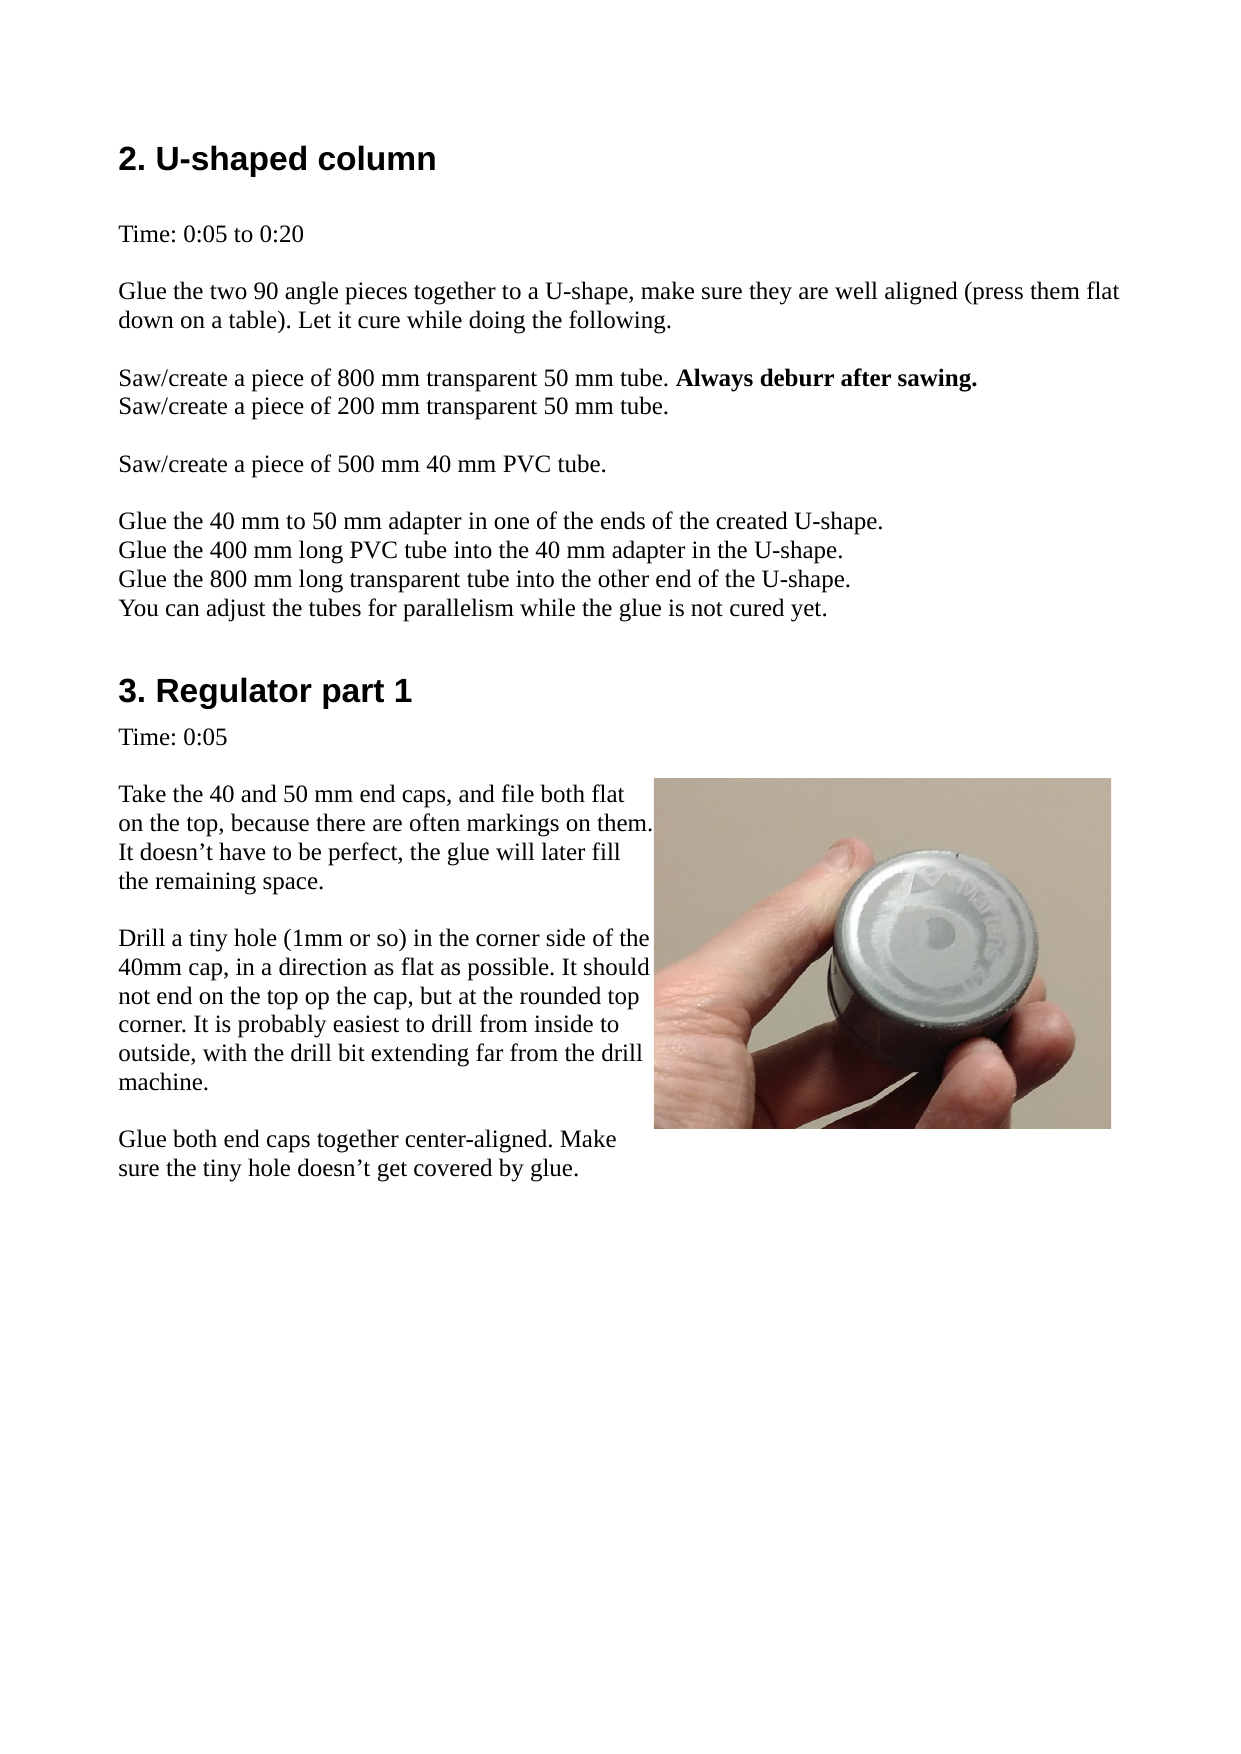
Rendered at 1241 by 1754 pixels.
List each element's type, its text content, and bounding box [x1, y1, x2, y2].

text Saw/create a piece of 500 mm 40 mm PVC tube. [118, 449, 1122, 478]
text Take the 40 and 50 mm end caps, and file both flat on the top, because there are often markings on them. It doesn’t have to be perfect, the glue will later fill the remaining space. [118, 779, 653, 894]
picture [653, 778, 1112, 1129]
text Saw/create a piece of 800 mm transparent 50 mm tube. Always deburr after sawing. [118, 363, 1122, 391]
text Time: 0:05 [118, 722, 1122, 751]
text You can adjust the tubes for parallelism while the glue is not cured yet. [118, 593, 1122, 621]
text Drill a tiny hole (1mm or so) in the corner side of the 40mm cap, in a direction as flat as possible. It should not end on the top op the cap, but at the rounded top corner. It is probably easiest to drill from inside to outside, with the drill bit extending far from the drill machine. [118, 923, 653, 1096]
text Glue the 800 mm long transparent tube into the other end of the U-shape. [118, 564, 1122, 593]
text Saw/create a piece of 200 mm transparent 50 mm tube. [118, 391, 1122, 420]
text Time: 0:05 to 0:20 [118, 219, 1122, 248]
text Glue both end caps together center-aligned. Make sure the tiny hole doesn’t get covered by glue. [118, 1124, 1122, 1182]
text Glue the 40 mm to 50 mm adapter in one of the ends of the created U-shape. [118, 506, 1122, 535]
subtitle 3. Regulator part 1 [118, 671, 1122, 709]
text Glue the 400 mm long PVC tube into the 40 mm adapter in the U-shape. [118, 535, 1122, 564]
subtitle 2. U-shaped column [118, 139, 1122, 178]
text Glue the two 90 angle pieces together to a U-shape, make sure they are well aligned (press them flat down on a table). Let it cure while doing the following. [118, 276, 1122, 334]
